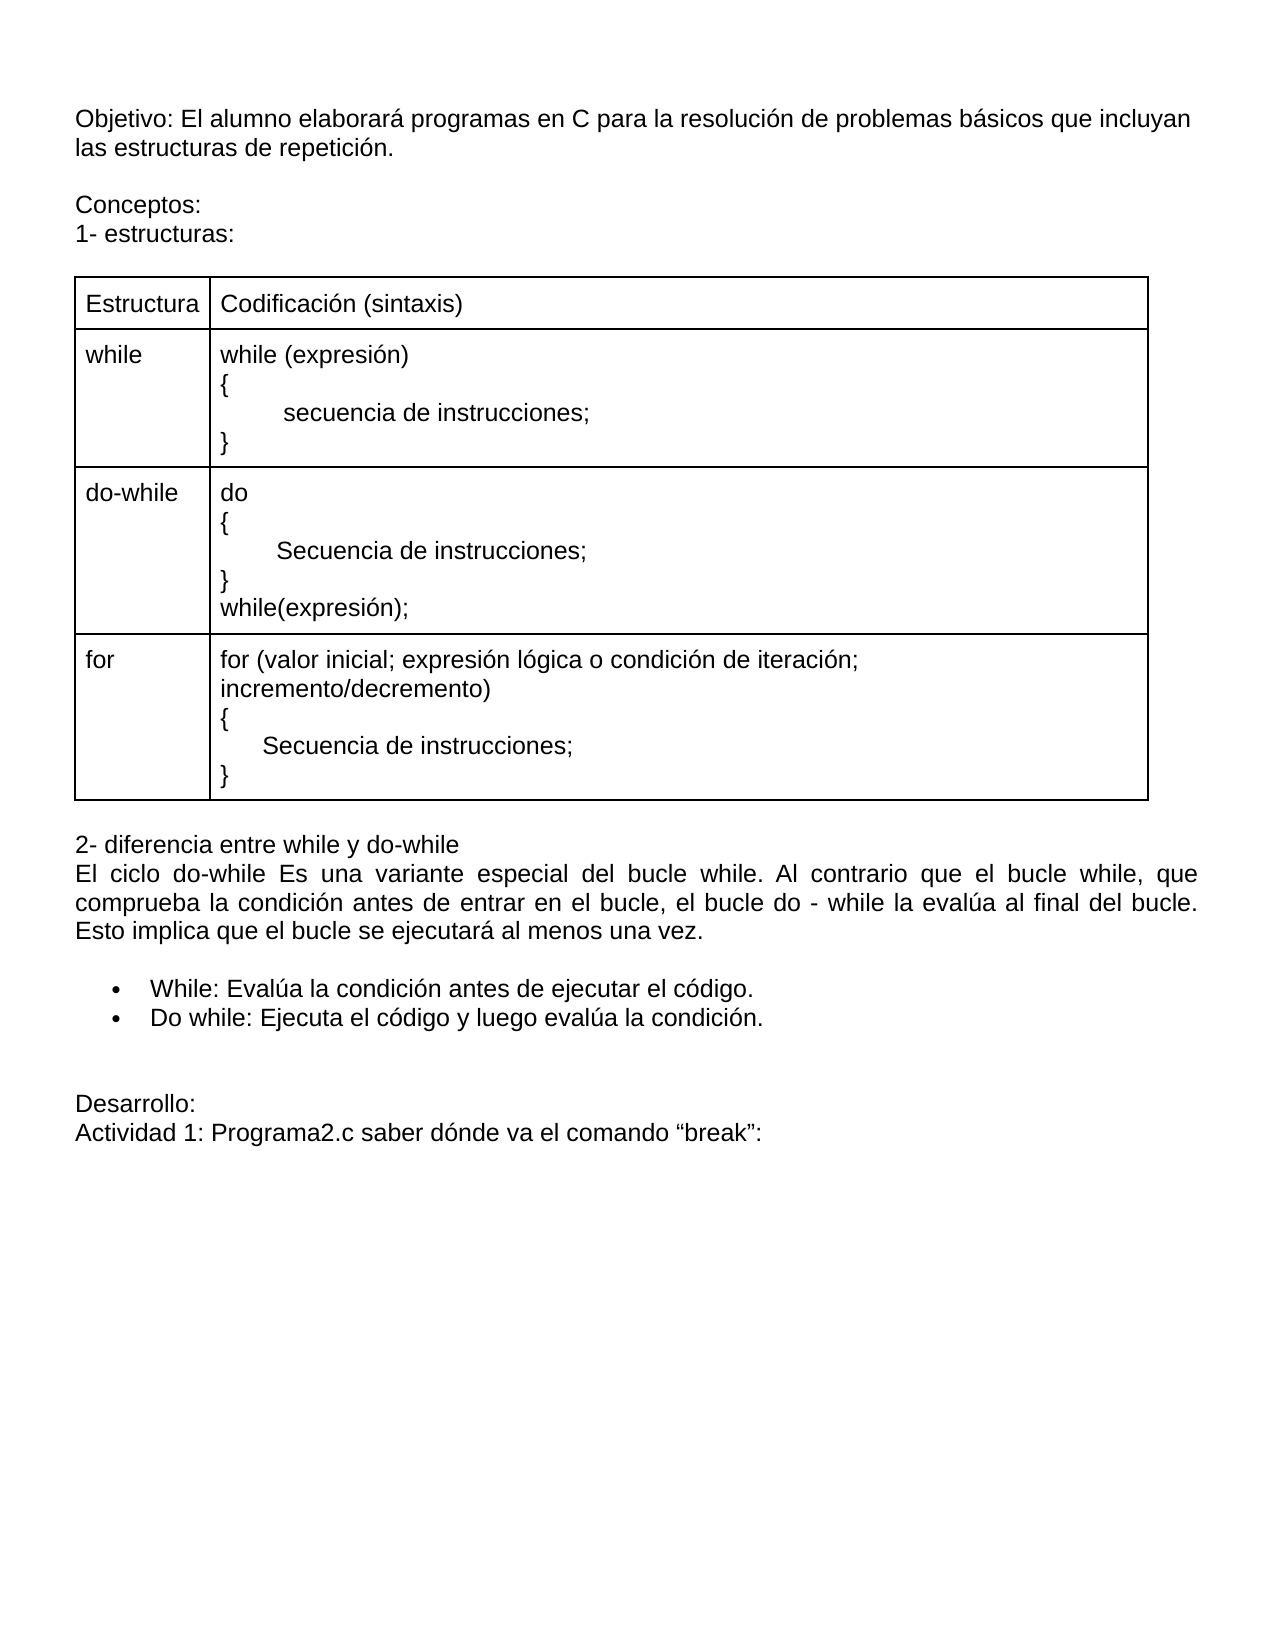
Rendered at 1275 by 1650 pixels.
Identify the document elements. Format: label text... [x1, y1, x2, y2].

text Conceptos: [75, 190, 1200, 219]
text 1- estructuras: [75, 219, 1200, 247]
table_cell do { Secuencia de instrucciones; } while(expresión); [211, 468, 1147, 632]
table_header Codificación (sintaxis) [211, 278, 1147, 328]
text Desarrollo: [75, 1089, 1200, 1117]
table_cell while (expresión) { secuencia de instrucciones; } [211, 330, 1147, 466]
table_cell do-while [76, 468, 209, 632]
text El ciclo do-while Es una variante especial del bucle while. Al contrario que el bucle while, que comprueba la condición antes de entrar en el bucle, el bucle do - while la evalúa al final del bucle. Esto implica que el bucle se ejecutará al menos una vez. [75, 859, 1200, 945]
table_cell for (valor inicial; expresión lógica o condición de iteración; incremento/decremento) { Secuencia de instrucciones; } [211, 635, 1147, 799]
text Actividad 1: Programa2.c saber dónde va el comando “break”: [75, 1117, 1200, 1146]
list While: Evalúa la condición antes de ejecutar el código. [112, 974, 1200, 1002]
text 2- diferencia entre while y do-while [75, 830, 1200, 859]
list Do while: Ejecuta el código y luego evalúa la condición. [112, 1002, 1200, 1031]
table_cell for [76, 635, 209, 799]
table_header Estructura [76, 278, 209, 328]
table_cell while [76, 330, 209, 466]
text Objetivo: El alumno elaborará programas en C para la resolución de problemas básicos que incluyan las estructuras de repetición. [75, 104, 1200, 161]
